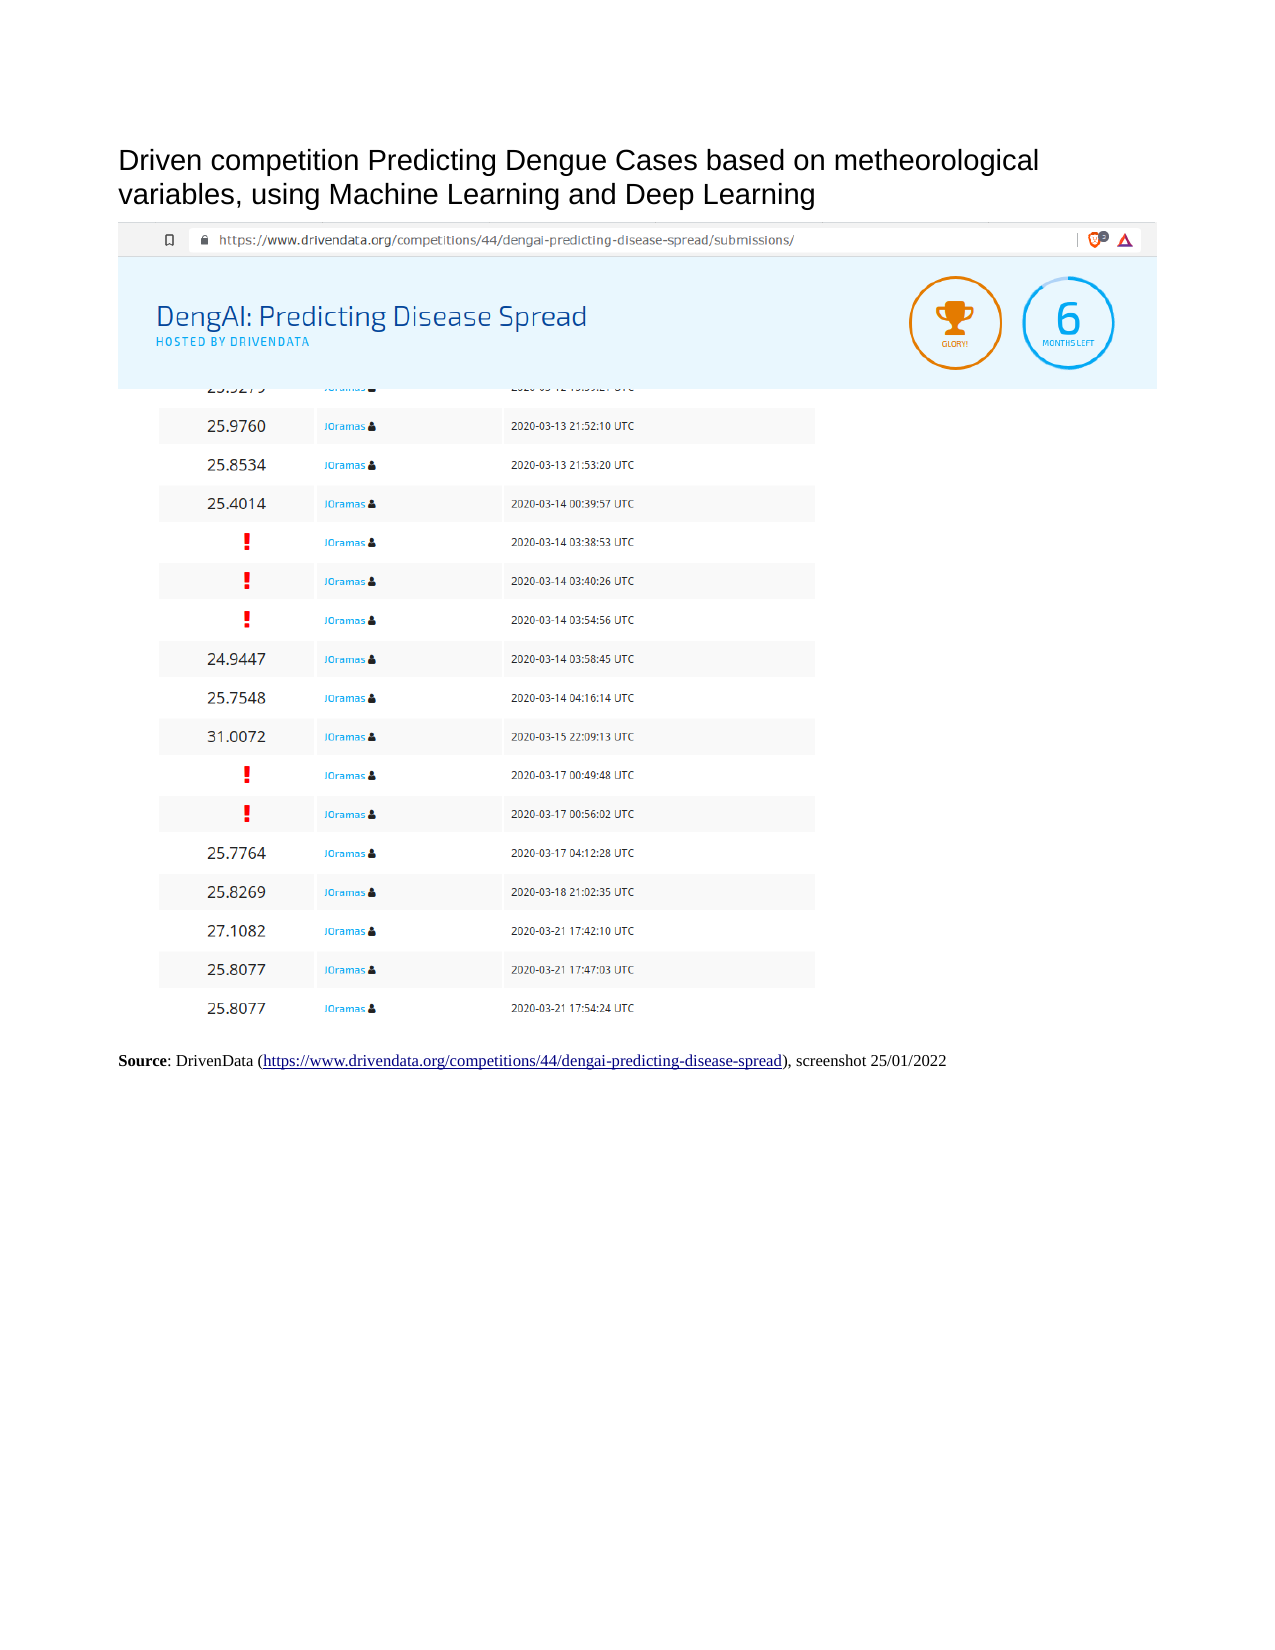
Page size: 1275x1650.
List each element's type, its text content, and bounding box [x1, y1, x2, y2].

subtitle Driven competition Predicting Dengue Cases based on metheorological variables, using Machine Learning and Deep Learning [118, 143, 1157, 210]
text Source: DrivenData (https://www.drivendata.org/competitions/44/dengai-predicting-disease-spread), screenshot 25/01/2022 [118, 1049, 1157, 1070]
picture [118, 222, 1157, 1049]
